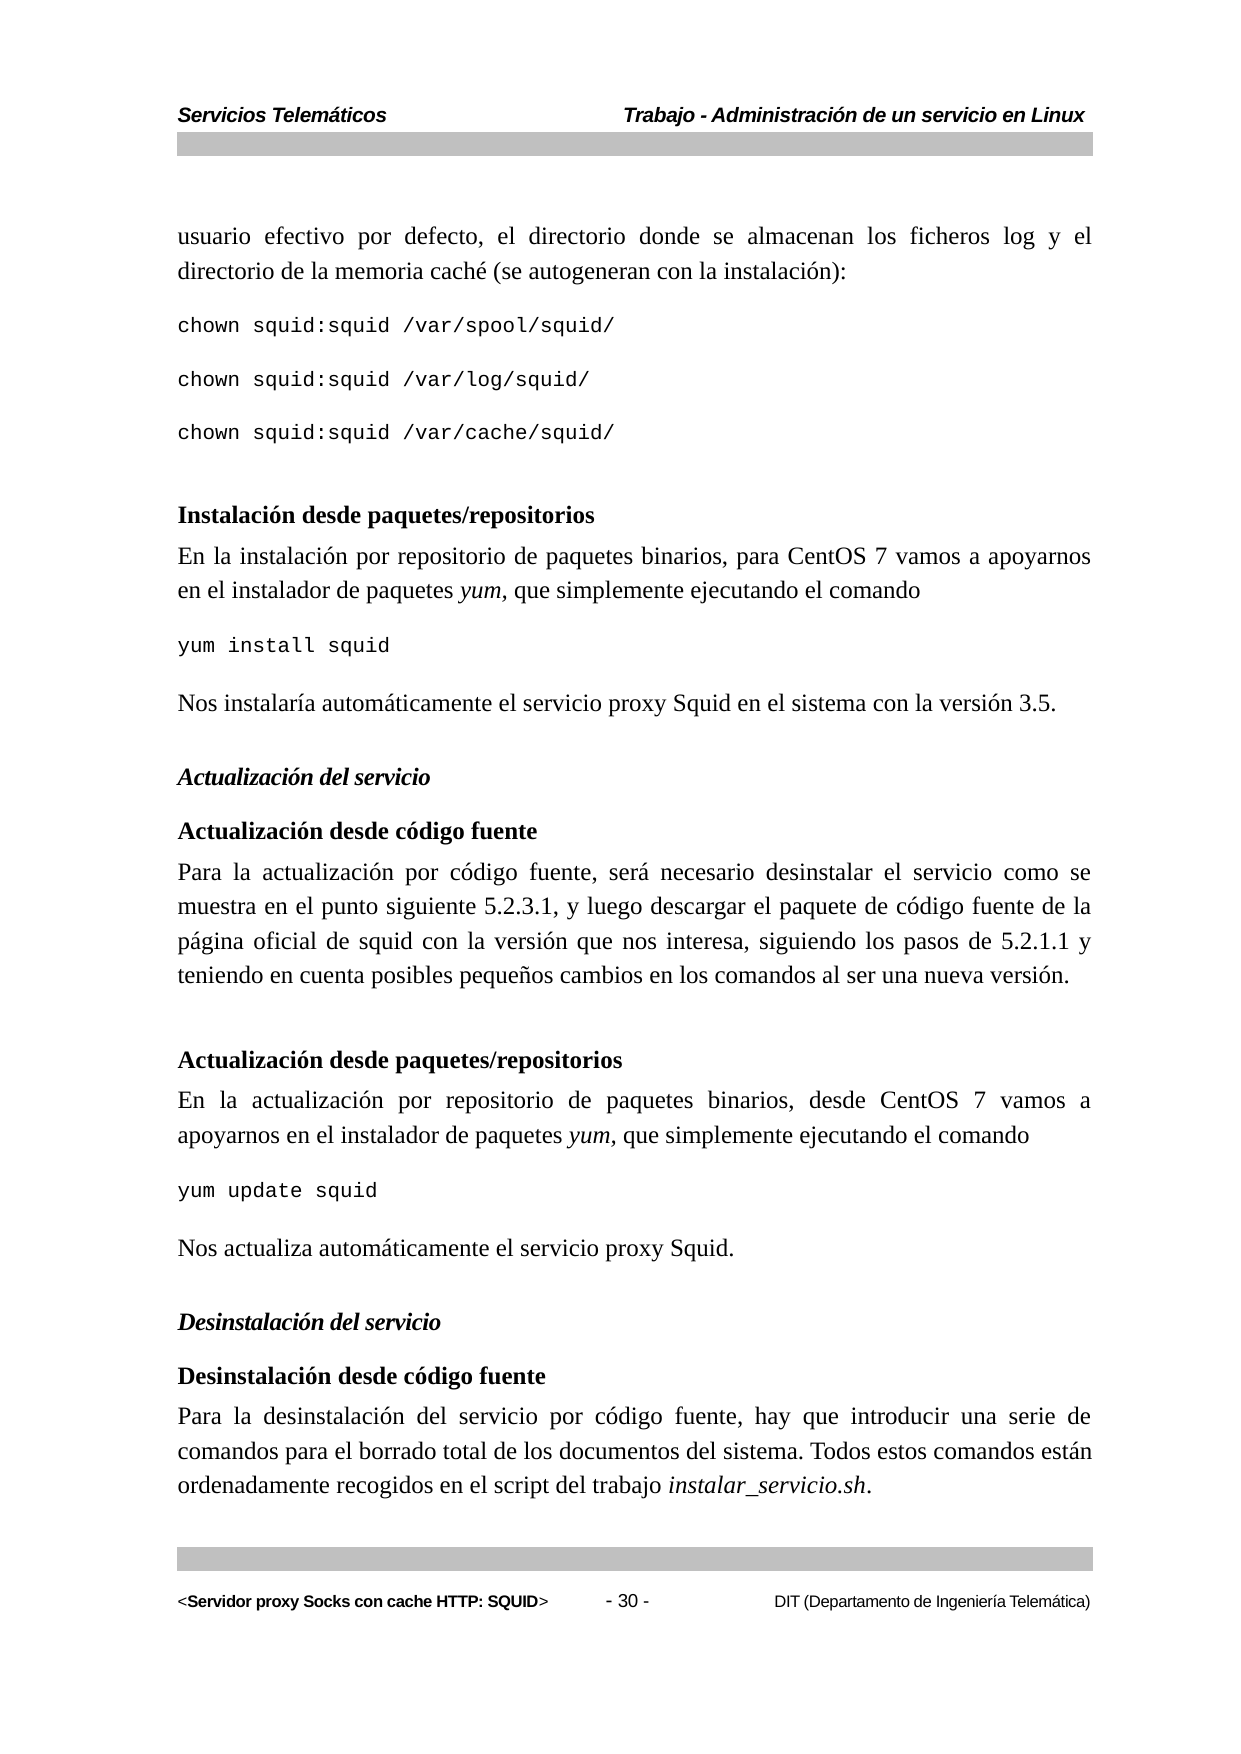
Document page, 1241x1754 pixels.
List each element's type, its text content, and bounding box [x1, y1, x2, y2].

list Actualización del servicio [177, 762, 1093, 791]
list Desinstalación desde código fuente [177, 1361, 1093, 1389]
text yum install squid [177, 635, 1093, 659]
list Desinstalación del servicio [177, 1307, 1093, 1336]
list Actualización desde paquetes/repositorios [177, 1045, 1093, 1074]
list Instalación desde paquetes/repositorios [177, 500, 1093, 529]
list Actualización desde código fuente [177, 816, 1093, 845]
text Nos actualiza automáticamente el servicio proxy Squid. [177, 1233, 1093, 1262]
text En la actualización por repositorio de paquetes binarios, desde CentOS 7 vamos a apoyarnos en el instalador de paquetes yum, que simplemente ejecutando el comando [177, 1086, 1093, 1149]
text Nos instalaría automáticamente el servicio proxy Squid en el sistema con la versión 3.5. [177, 688, 1093, 717]
text chown squid:squid /var/spool/squid/ [177, 315, 1093, 339]
text Para la desinstalación del servicio por código fuente, hay que introducir una serie de comandos para el borrado total de los documentos del sistema. Todos estos comandos están ordenadamente recogidos en el script del trabajo instalar_servicio.sh. [177, 1401, 1093, 1499]
text usuario efectivo por defecto, el directorio donde se almacenan los ficheros log y el directorio de la memoria caché (se autogeneran con la instalación): [177, 221, 1093, 285]
text yum update squid [177, 1179, 1093, 1203]
text Para la actualización por código fuente, será necesario desinstalar el servicio como se muestra en el punto siguiente 5.2.3.1, y luego descargar el paquete de código fuente de la página oficial de squid con la versión que nos interesa, siguiendo los pasos de 5.2.1.1 y teniendo en cuenta posibles pequeños cambios en los comandos al ser una nueva versión. [177, 857, 1093, 989]
text chown squid:squid /var/log/squid/ [177, 369, 1093, 392]
text En la instalación por repositorio de paquetes binarios, para CentOS 7 vamos a apoyarnos en el instalador de paquetes yum, que simplemente ejecutando el comando [177, 541, 1093, 604]
text chown squid:squid /var/cache/squid/ [177, 422, 1093, 446]
